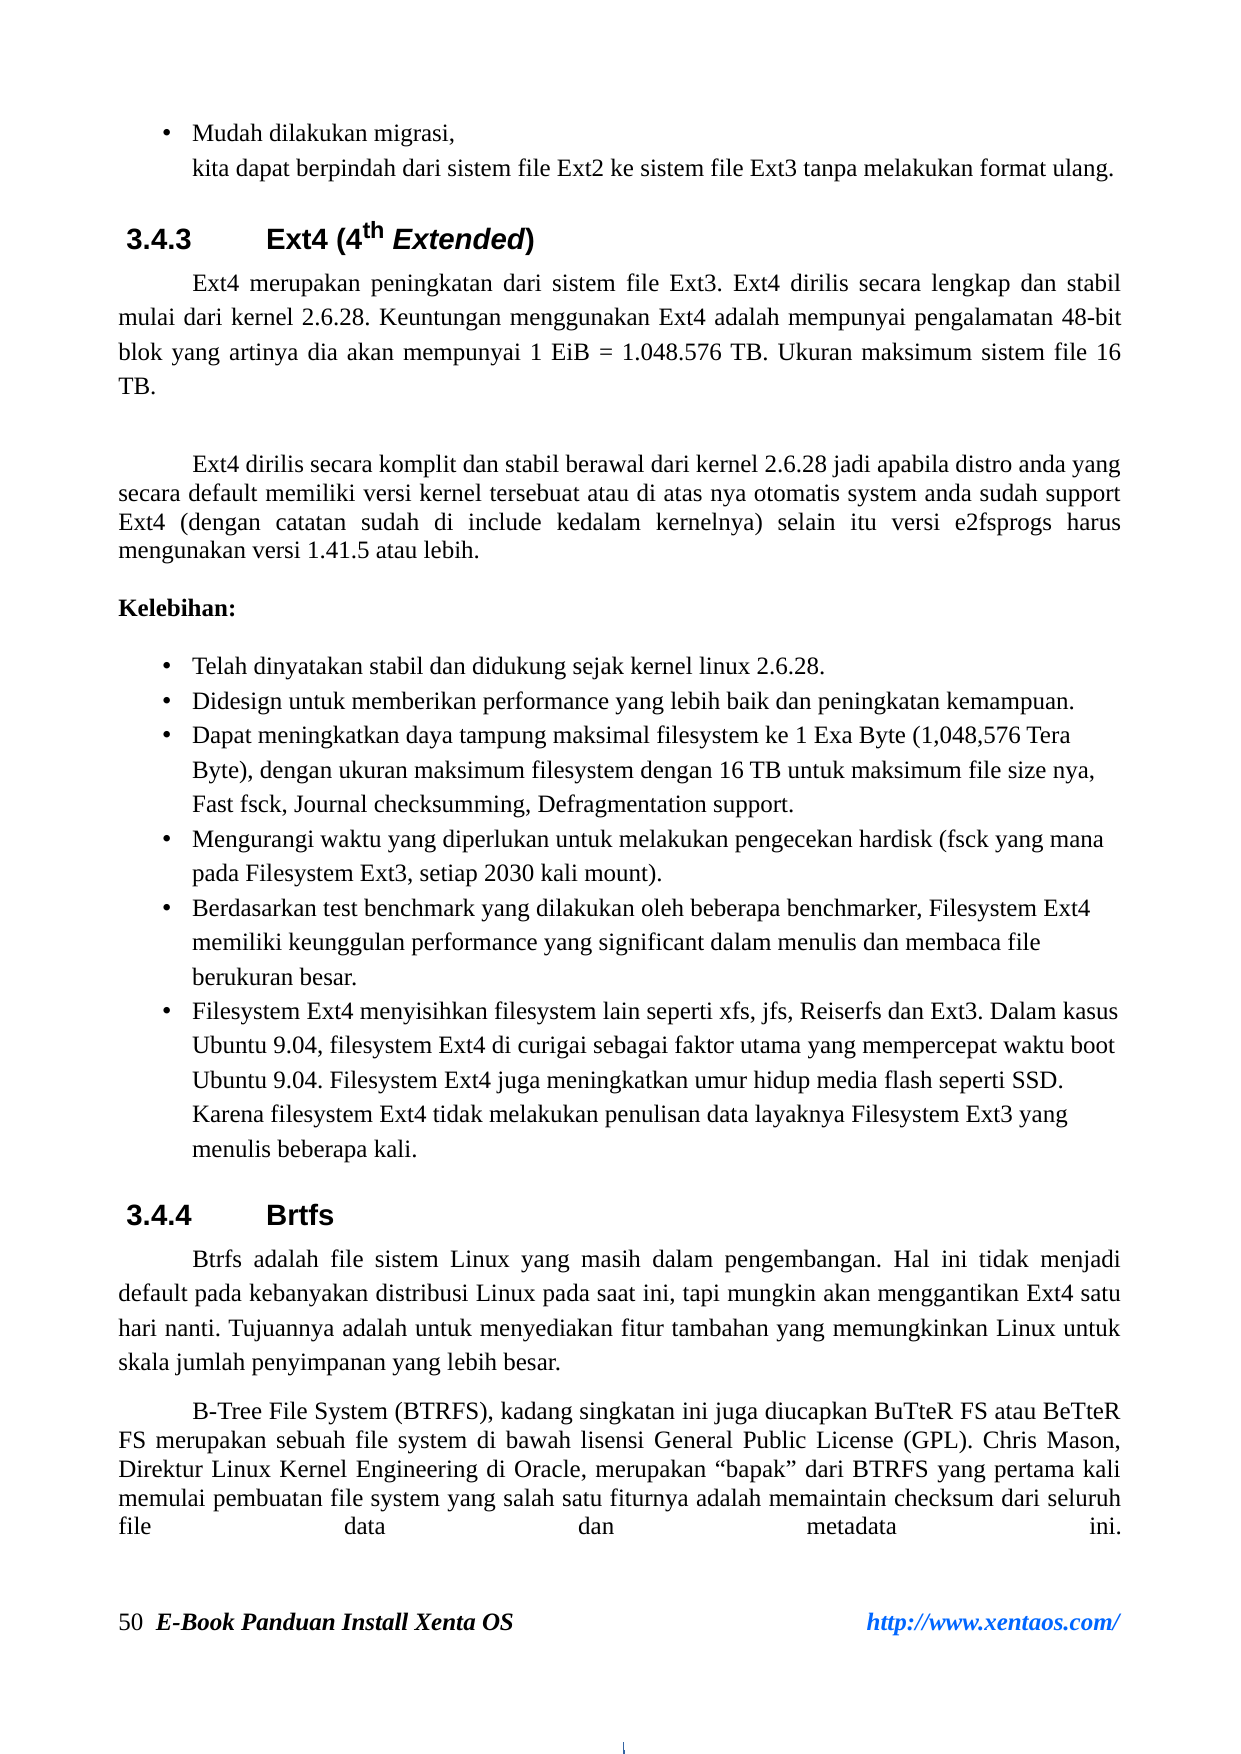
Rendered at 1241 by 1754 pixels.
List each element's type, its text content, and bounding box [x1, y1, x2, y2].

subtitle Ext4 (4th Extended) [118, 216, 1122, 256]
list Filesystem Ext4 menyisihkan filesystem lain seperti xfs, jfs, Reiserfs dan Ext3. Dalam kasus Ubuntu 9.04, filesystem Ext4 di curigai sebagai faktor utama yang mempercepat waktu boot Ubuntu 9.04. Filesystem Ext4 juga meningkatkan umur hidup media flash seperti SSD. Karena filesystem Ext4 tidak melakukan penulisan data layaknya Filesystem Ext3 yang menulis beberapa kali. [162, 996, 1122, 1163]
text Kelebihan: [118, 593, 1122, 622]
list Berdasarkan test benchmark yang dilakukan oleh beberapa benchmarker, Filesystem Ext4 memiliki keunggulan performance yang significant dalam menulis dan membaca file berukuran besar. [162, 893, 1122, 990]
list Mengurangi waktu yang diperlukan untuk melakukan pengecekan hardisk (fsck yang mana pada Filesystem Ext3, setiap 20­30 kali mount). [162, 824, 1122, 887]
text Btrfs adalah file sistem Linux yang masih dalam pengembangan. Hal ini tidak menjadi default pada kebanyakan distribusi Linux pada saat ini, tapi mungkin akan menggantikan Ext4 satu hari nanti. Tujuannya adalah untuk menyediakan fitur tambahan yang memungkinkan Linux untuk skala jumlah penyimpanan yang lebih besar. [118, 1244, 1122, 1376]
list Telah dinyatakan stabil dan didukung sejak kernel linux 2.6.28. [162, 651, 1122, 680]
list Dapat meningkatkan daya tampung maksimal filesystem ke 1 Exa Byte (1,048,576 Tera Byte), dengan ukuran maksimum filesystem dengan 16 TB untuk maksimum file size nya, Fast fsck, Journal checksumming, Defragmentation support. [162, 720, 1122, 818]
list Didesign untuk memberikan performance yang lebih baik dan peningkatan kemampuan. [162, 686, 1122, 714]
text B-Tree File System (BTRFS), kadang singkatan ini juga diucapkan BuTteR FS atau BeTteR FS merupakan sebuah file system di bawah lisensi General Public License (GPL). Chris Mason, Direktur Linux Kernel Engineering di Oracle, merupakan “bapak” dari BTRFS yang pertama kali memulai pembuatan file system yang salah satu fiturnya adalah memaintain checksum dari seluruh file data dan metadata ini. [118, 1396, 1122, 1569]
text Ext4 merupakan peningkatan dari sistem file Ext3. Ext4 dirilis secara lengkap dan stabil mulai dari kernel 2.6.28. Keuntungan menggunakan Ext4 adalah mempunyai pengalamatan 48-bit blok yang artinya dia akan mempunyai 1 EiB = 1.048.576 TB. Ukuran maksimum sistem file 16 TB. [118, 268, 1122, 400]
text Ext4 dirilis secara komplit dan stabil berawal dari kernel 2.6.28 jadi apabila distro anda yang secara default memiliki versi kernel tersebuat atau di atas nya otomatis system anda sudah support Ext4 (dengan catatan sudah di include kedalam kernelnya) selain itu versi e2fsprogs harus mengunakan versi 1.41.5 atau lebih. [118, 449, 1122, 564]
list Mudah dilakukan migrasi, kita dapat berpindah dari sistem file Ext2 ke sistem file Ext3 tanpa melakukan format ulang. [162, 118, 1122, 181]
subtitle Brtfs [118, 1198, 1122, 1231]
